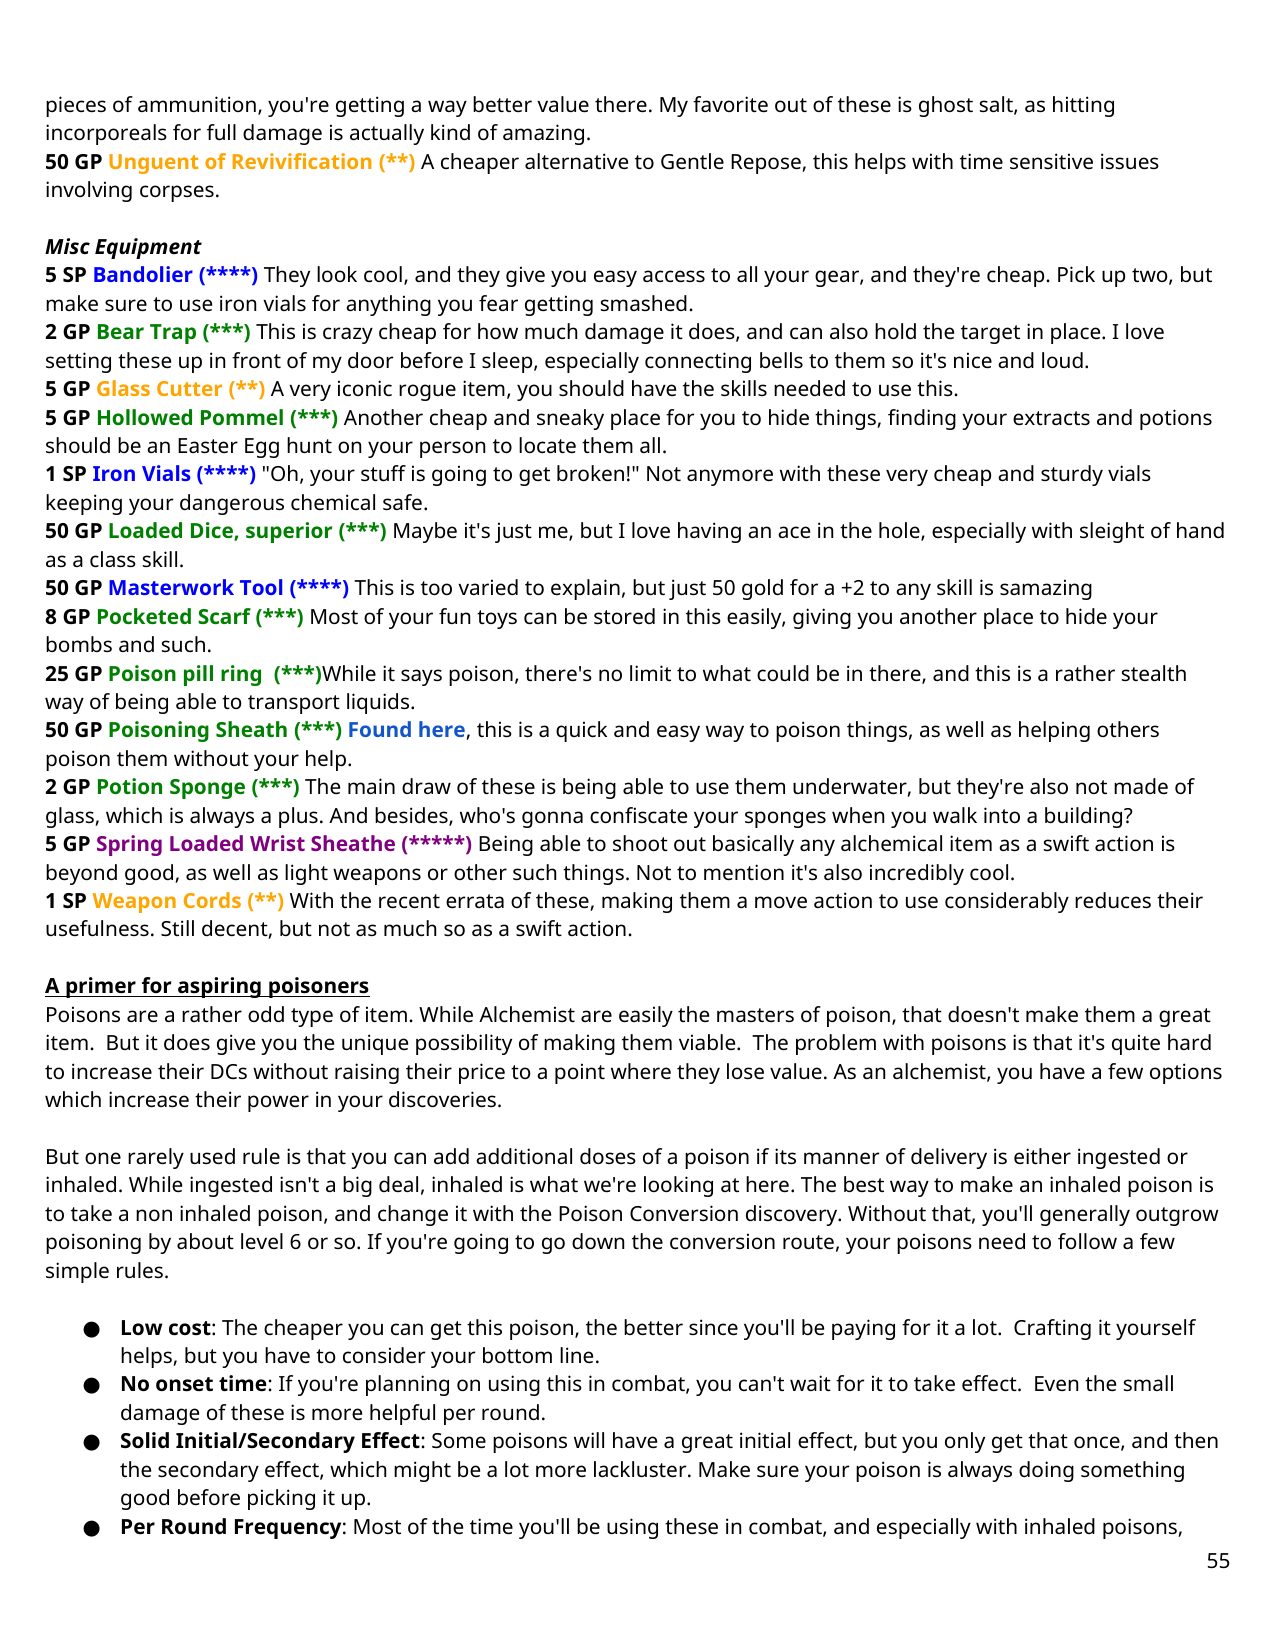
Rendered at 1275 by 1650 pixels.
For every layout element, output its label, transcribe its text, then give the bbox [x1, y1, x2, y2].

list Per Round Frequency: Most of the time you'll be using these in combat, and especially with inhaled poisons, [82, 1512, 1230, 1540]
text 25 GP Poison pill ring (***)While it says poison, there's no limit to what could be in there, and this is a rather stealth way of being able to transport liquids. [45, 659, 1230, 716]
text Poisons are a rather odd type of item. While Alchemist are easily the masters of poison, that doesn't make them a great item. But it does give you the unique possibility of making them viable. The problem with poisons is that it's quite hard to increase their DCs without raising their price to a point where they lose value. As an alchemist, you have a few options which increase their power in your discoveries. [45, 1000, 1230, 1114]
text 1 SP Weapon Cords (**) With the recent errata of these, making them a move action to use considerably reduces their usefulness. Still decent, but not as much so as a swift action. [45, 886, 1230, 943]
text 1 SP Iron Vials (****) "Oh, your stuff is going to get broken!" Not anymore with these very cheap and sturdy vials keeping your dangerous chemical safe. [45, 459, 1230, 516]
list Solid Initial/Secondary Effect: Some poisons will have a great initial effect, but you only get that once, and then the secondary effect, which might be a lot more lackluster. Make sure your poison is always doing something good before picking it up. [82, 1426, 1230, 1512]
text Misc Equipment [45, 232, 1230, 261]
text 50 GP Unguent of Revivification (**) A cheaper alternative to Gentle Repose, this helps with time sensitive issues involving corpses. [45, 147, 1230, 204]
text 5 GP Spring Loaded Wrist Sheathe (*****) Being able to shoot out basically any alchemical item as a swift action is beyond good, as well as light weapons or other such things. Not to mention it's also incredibly cool. [45, 829, 1230, 886]
text pieces of ammunition, you're getting a way better value there. My favorite out of these is ghost salt, as hitting incorporeals for full damage is actually kind of amazing. [45, 90, 1230, 147]
list No onset time: If you're planning on using this in combat, you can't wait for it to take effect. Even the small damage of these is more helpful per round. [82, 1369, 1230, 1426]
text 50 GP Poisoning Sheath (***) Found here, this is a quick and easy way to poison things, as well as helping others poison them without your help. [45, 716, 1230, 772]
text 2 GP Potion Sponge (***) The main draw of these is being able to use them underwater, but they're also not made of glass, which is always a plus. And besides, who's gonna confiscate your sponges when you walk into a building? [45, 772, 1230, 829]
text 2 GP Bear Trap (***) This is crazy cheap for how much damage it does, and can also hold the target in place. I love setting these up in front of my door before I sleep, especially connecting bells to them so it's nice and loud. [45, 317, 1230, 374]
text But one rarely used rule is that you can add additional doses of a poison if its manner of delivery is either ingested or inhaled. While ingested isn't a big deal, inhaled is what we're looking at here. The best way to make an inhaled poison is to take a non inhaled poison, and change it with the Poison Conversion discovery. Without that, you'll generally outgrow poisoning by about level 6 or so. If you're going to go down the conversion route, your poisons need to follow a few simple rules. [45, 1142, 1230, 1284]
text 5 SP Bandolier (****) They look cool, and they give you easy access to all your gear, and they're cheap. Pick up two, but make sure to use iron vials for anything you fear getting smashed. [45, 261, 1230, 317]
text 50 GP Masterwork Tool (****) This is too varied to explain, but just 50 gold for a +2 to any skill is samazing [45, 573, 1230, 602]
text 8 GP Pocketed Scarf (***) Most of your fun toys can be stored in this easily, giving you another place to hide your bombs and such. [45, 602, 1230, 659]
list Low cost: The cheaper you can get this poison, the better since you'll be paying for it a lot. Crafting it yourself helps, but you have to consider your bottom line. [82, 1313, 1230, 1369]
text A primer for aspiring poisoners [45, 971, 1230, 1000]
text 5 GP Hollowed Pommel (***) Another cheap and sneaky place for you to hide things, finding your extracts and potions should be an Easter Egg hunt on your person to locate them all. [45, 403, 1230, 459]
text 50 GP Loaded Dice, superior (***) Maybe it's just me, but I love having an ace in the hole, especially with sleight of hand as a class skill. [45, 516, 1230, 573]
text 5 GP Glass Cutter (**) A very iconic rogue item, you should have the skills needed to use this. [45, 374, 1230, 403]
